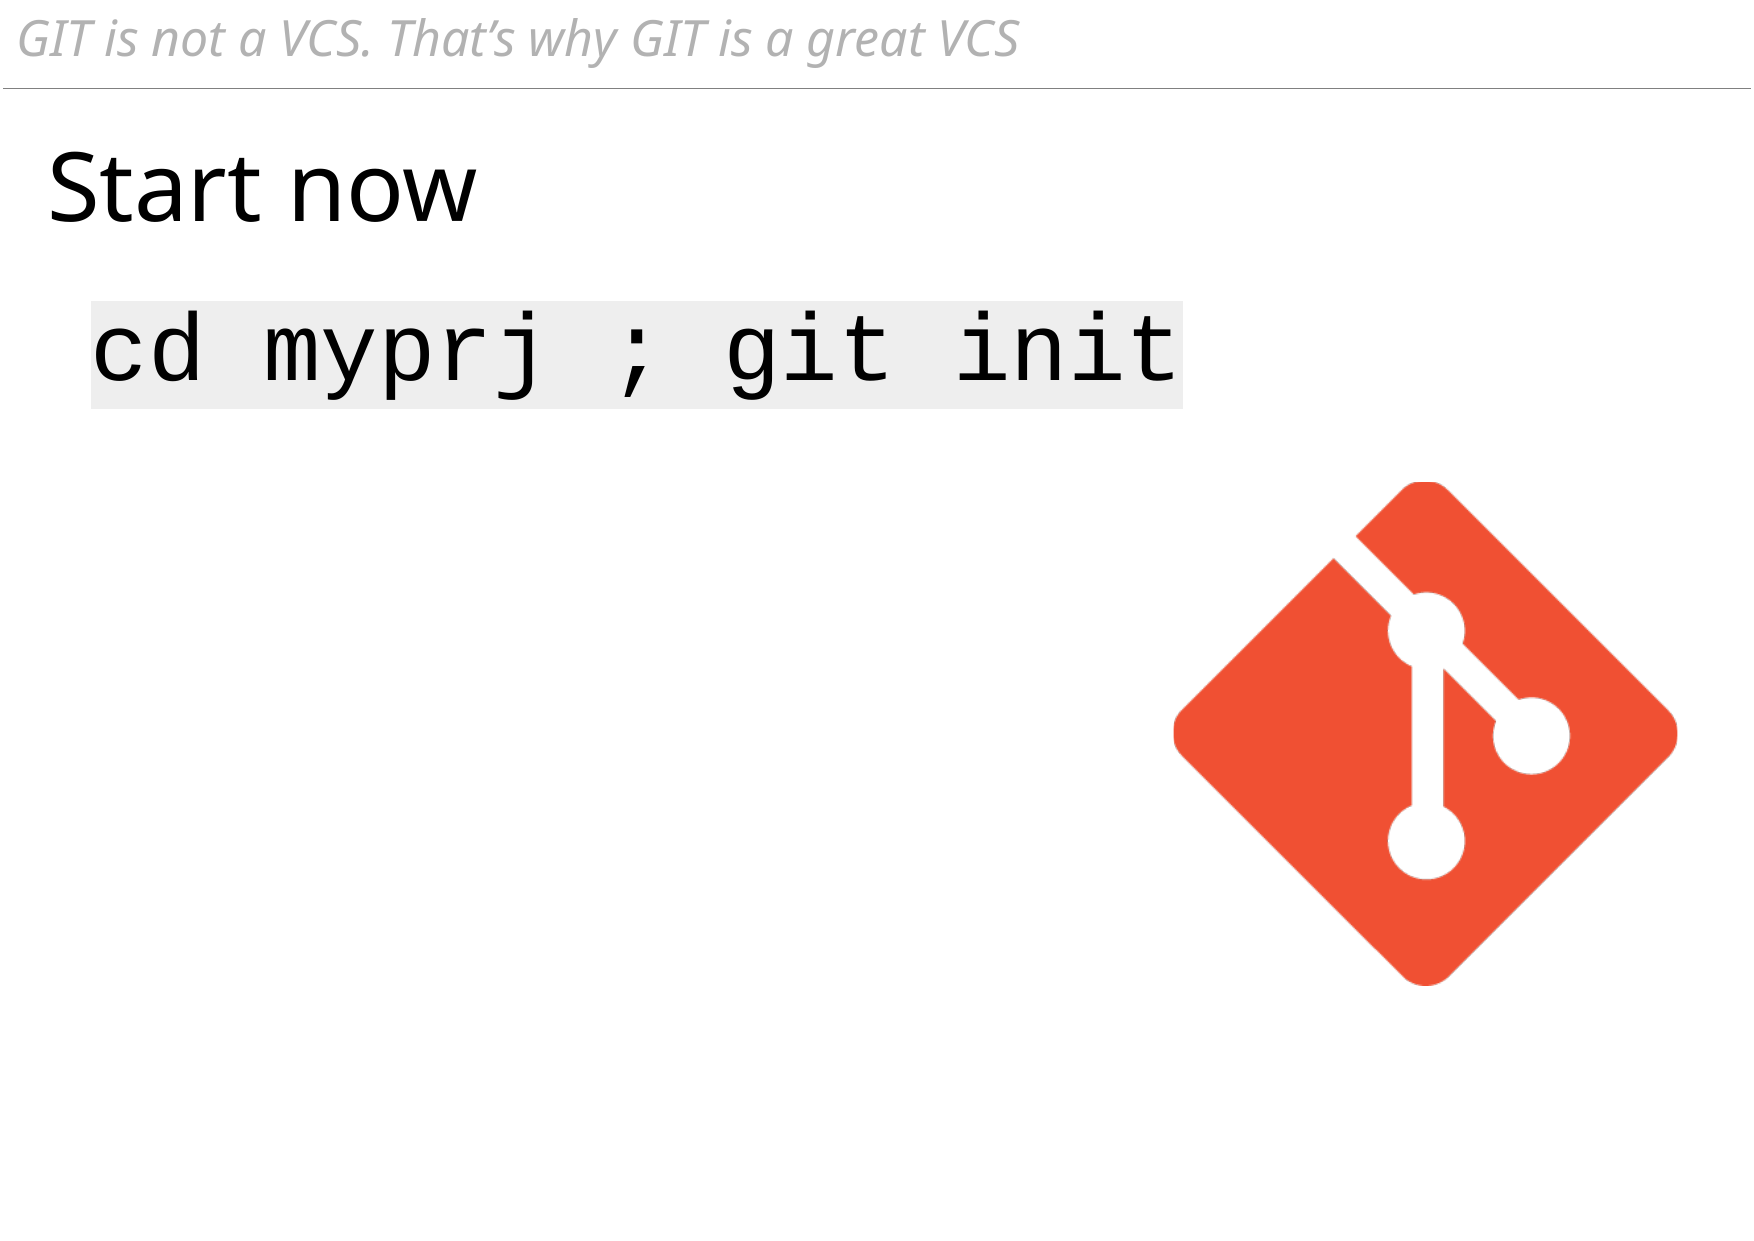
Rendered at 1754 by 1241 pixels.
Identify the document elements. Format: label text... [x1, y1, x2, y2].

text Start now [3, 118, 1751, 249]
text cd myprj ; git init [3, 301, 1751, 409]
picture [1173, 482, 1678, 986]
